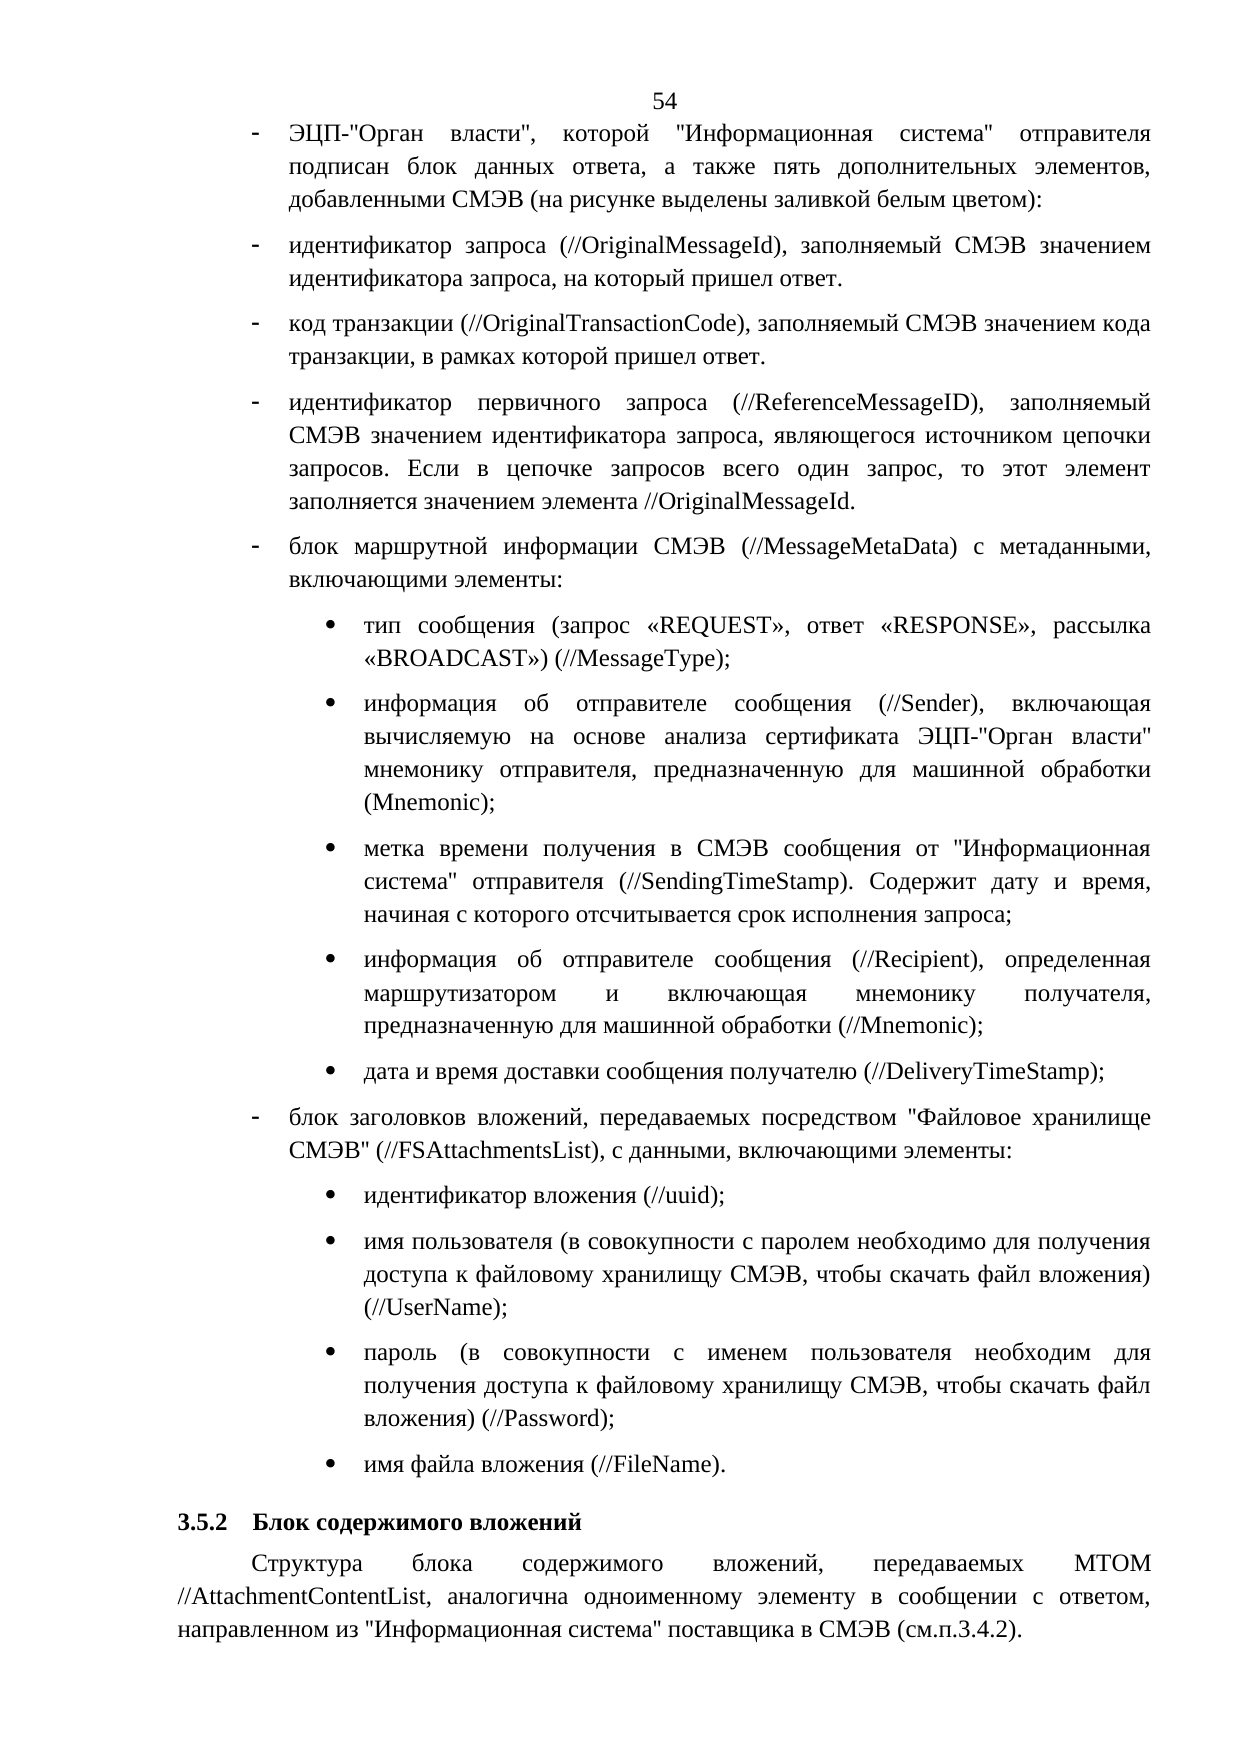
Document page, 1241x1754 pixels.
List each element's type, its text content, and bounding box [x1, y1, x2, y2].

list блок заголовков вложений, передаваемых посредством ''Файловое хранилище СМЭВ'' (//FSAttachmentsList), с данными, включающими элементы: [251, 1102, 1152, 1163]
list пароль (в совокупности с именем пользователя необходим для получения доступа к файловому хранилищу СМЭВ, чтобы скачать файл вложения) (//Password); [326, 1337, 1152, 1432]
list дата и время доставки сообщения получателю (//DeliveryTimeStamp); [326, 1056, 1152, 1085]
list метка времени получения в СМЭВ сообщения от ''Информационная система'' отправителя (//SendingTimeStamp). Содержит дату и время, начиная с которого отсчитывается срок исполнения запроса; [326, 833, 1152, 928]
list блок маршрутной информации СМЭВ (//MessageMetaData) с метаданными, включающими элементы: [251, 531, 1152, 593]
text Структура блока содержимого вложений, передаваемых MTOM //AttachmentContentList, аналогична одноименному элементу в сообщении с ответом, направленном из ''Информационная система'' поставщика в СМЭВ (см.п.3.4.2). [177, 1548, 1152, 1643]
list идентификатор запроса (//OriginalMessageId), заполняемый СМЭВ значением идентификатора запроса, на который пришел ответ. [251, 230, 1152, 291]
list идентификатор вложения (//uuid); [326, 1180, 1152, 1209]
list ЭЦП-''Орган власти'', которой ''Информационная система'' отправителя подписан блок данных ответа, а также пять дополнительных элементов, добавленными СМЭВ (на рисунке выделены заливкой белым цветом): [251, 118, 1152, 213]
list идентификатор первичного запроса (//ReferenceMessageID), заполняемый СМЭВ значением идентификатора запроса, являющегося источником цепочки запросов. Если в цепочке запросов всего один запрос, то этот элемент заполняется значением элемента //OriginalMessageId. [251, 387, 1152, 514]
list тип сообщения (запрос «REQUEST», ответ «RESPONSE», рассылка «BROADCAST») (//MessageType); [326, 610, 1152, 672]
list имя пользователя (в совокупности с паролем необходимо для получения доступа к файловому хранилищу СМЭВ, чтобы скачать файл вложения) (//UserName); [326, 1226, 1152, 1321]
list информация об отправителе сообщения (//Recipient), определенная маршрутизатором и включающая мнемонику получателя, предназначенную для машинной обработки (//Mnemonic); [326, 944, 1152, 1039]
subtitle Блок содержимого вложений [177, 1507, 1152, 1536]
list код транзакции (//OriginalTransactionCode), заполняемый СМЭВ значением кода транзакции, в рамках которой пришел ответ. [251, 308, 1152, 370]
list имя файла вложения (//FileName). [326, 1449, 1152, 1478]
list информация об отправителе сообщения (//Sender), включающая вычисляемую на основе анализа сертификата ЭЦП-''Орган власти'' мнемонику отправителя, предназначенную для машинной обработки (Mnemonic); [326, 688, 1152, 816]
